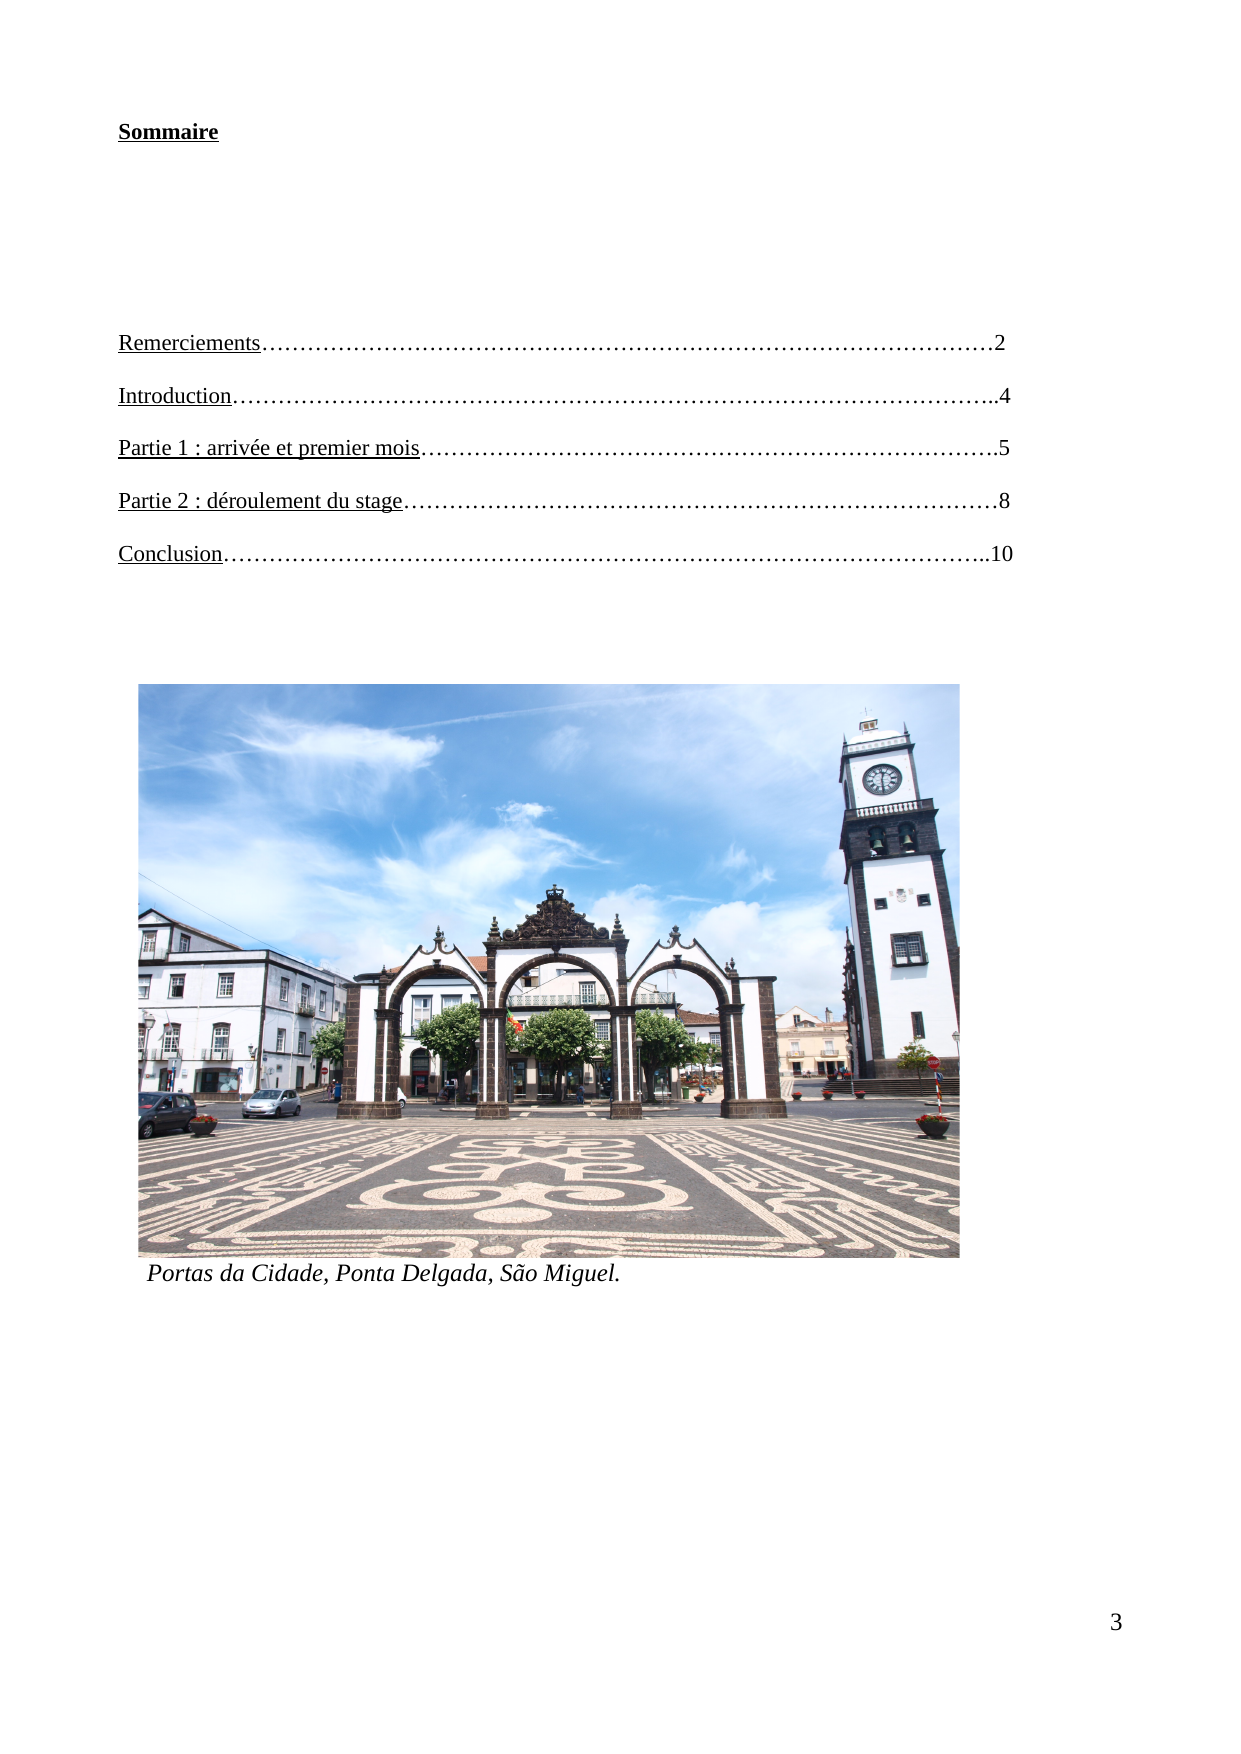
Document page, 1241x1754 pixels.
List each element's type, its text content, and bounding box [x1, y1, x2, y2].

text Sommaire [118, 118, 1122, 144]
picture [138, 684, 960, 1258]
text Conclusion………………………………………………………………………………………..10 [118, 540, 1122, 566]
text Partie 1 : arrivée et premier mois………………………………………………………………….5 [118, 434, 1122, 461]
text Remerciements……………………………………………………………………………………2 Introduction………………………………………………………………………………………..4 [118, 329, 1122, 408]
text Portas da Cidade, Ponta Delgada, São Miguel. [147, 685, 1069, 1286]
text Partie 2 : déroulement du stage……………………………………………………………………8 [118, 487, 1122, 513]
